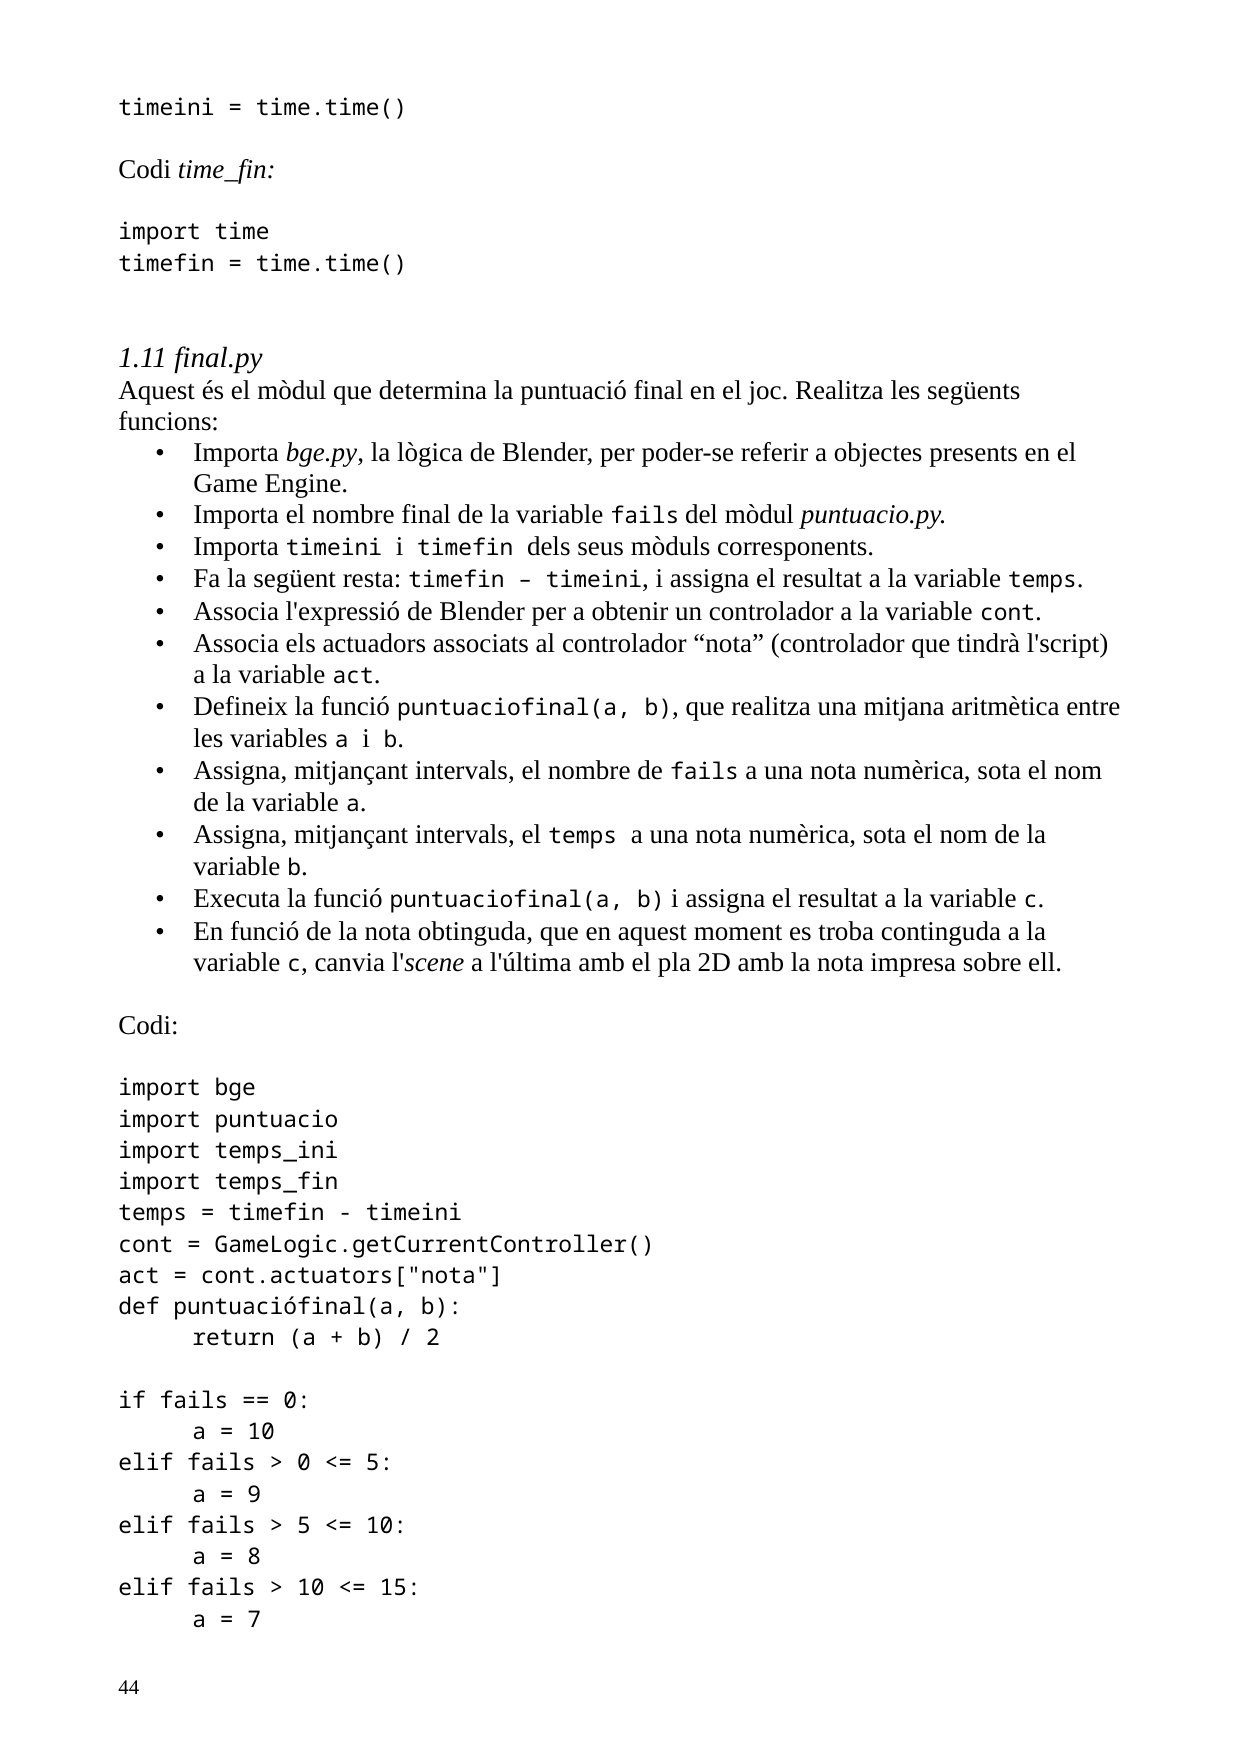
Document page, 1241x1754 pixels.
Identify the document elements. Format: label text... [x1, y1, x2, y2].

text cont = GameLogic.getCurrentController() [118, 1227, 1122, 1259]
text elif fails > 5 <= 10: [118, 1509, 1122, 1540]
list Assigna, mitjançant intervals, el nombre de fails a una nota numèrica, sota el nom de la variable a. [156, 754, 1122, 818]
text temps = timefin - timeini [118, 1196, 1122, 1227]
list En funció de la nota obtinguda, que en aquest moment es troba continguda a la variable c, canvia l'scene a l'última amb el pla 2D amb la nota impresa sobre ell. [156, 914, 1122, 978]
list Associa els actuadors associats al controlador “nota” (controlador que tindrà l'script) a la variable act. [156, 627, 1122, 690]
list Associa l'expressió de Blender per a obtenir un controlador a la variable cont. [156, 595, 1122, 627]
list Defineix la funció puntuaciofinal(a, b), que realitza una mitjana aritmètica entre les variables a i b. [156, 690, 1122, 754]
text a = 7 [118, 1602, 1122, 1634]
text Aquest és el mòdul que determina la puntuació final en el joc. Realitza les següents funcions: [118, 374, 1122, 436]
text Codi: [118, 1009, 1122, 1040]
text 1.11 final.py [118, 340, 1122, 374]
list Assigna, mitjançant intervals, el temps a una nota numèrica, sota el nom de la variable b. [156, 818, 1122, 882]
list Importa timeini i timefin dels seus mòduls corresponents. [156, 531, 1122, 563]
text import time [118, 215, 1122, 247]
text elif fails > 0 <= 5: [118, 1446, 1122, 1477]
text timeini = time.time() [118, 91, 1122, 122]
text return (a + b) / 2 [118, 1321, 1122, 1352]
list Importa bge.py, la lògica de Blender, per poder-se referir a objectes presents en el Game Engine. [156, 436, 1122, 498]
text timefin = time.time() [118, 247, 1122, 278]
text a = 10 [118, 1415, 1122, 1446]
text Codi time_fin: [118, 153, 1122, 184]
list Importa el nombre final de la variable fails del mòdul puntuacio.py. [156, 498, 1122, 531]
list Executa la funció puntuaciofinal(a, b) i assigna el resultat a la variable c. [156, 882, 1122, 914]
text a = 9 [118, 1477, 1122, 1509]
text if fails == 0: [118, 1384, 1122, 1415]
text act = cont.actuators["nota"] [118, 1259, 1122, 1290]
text import bge [118, 1071, 1122, 1102]
text elif fails > 10 <= 15: [118, 1571, 1122, 1602]
list Fa la següent resta: timefin – timeini, i assigna el resultat a la variable temps. [156, 563, 1122, 595]
text import temps_fin [118, 1165, 1122, 1196]
text a = 8 [118, 1540, 1122, 1571]
text import temps_ini [118, 1134, 1122, 1165]
text def puntuaciófinal(a, b): [118, 1290, 1122, 1321]
text import puntuacio [118, 1102, 1122, 1134]
